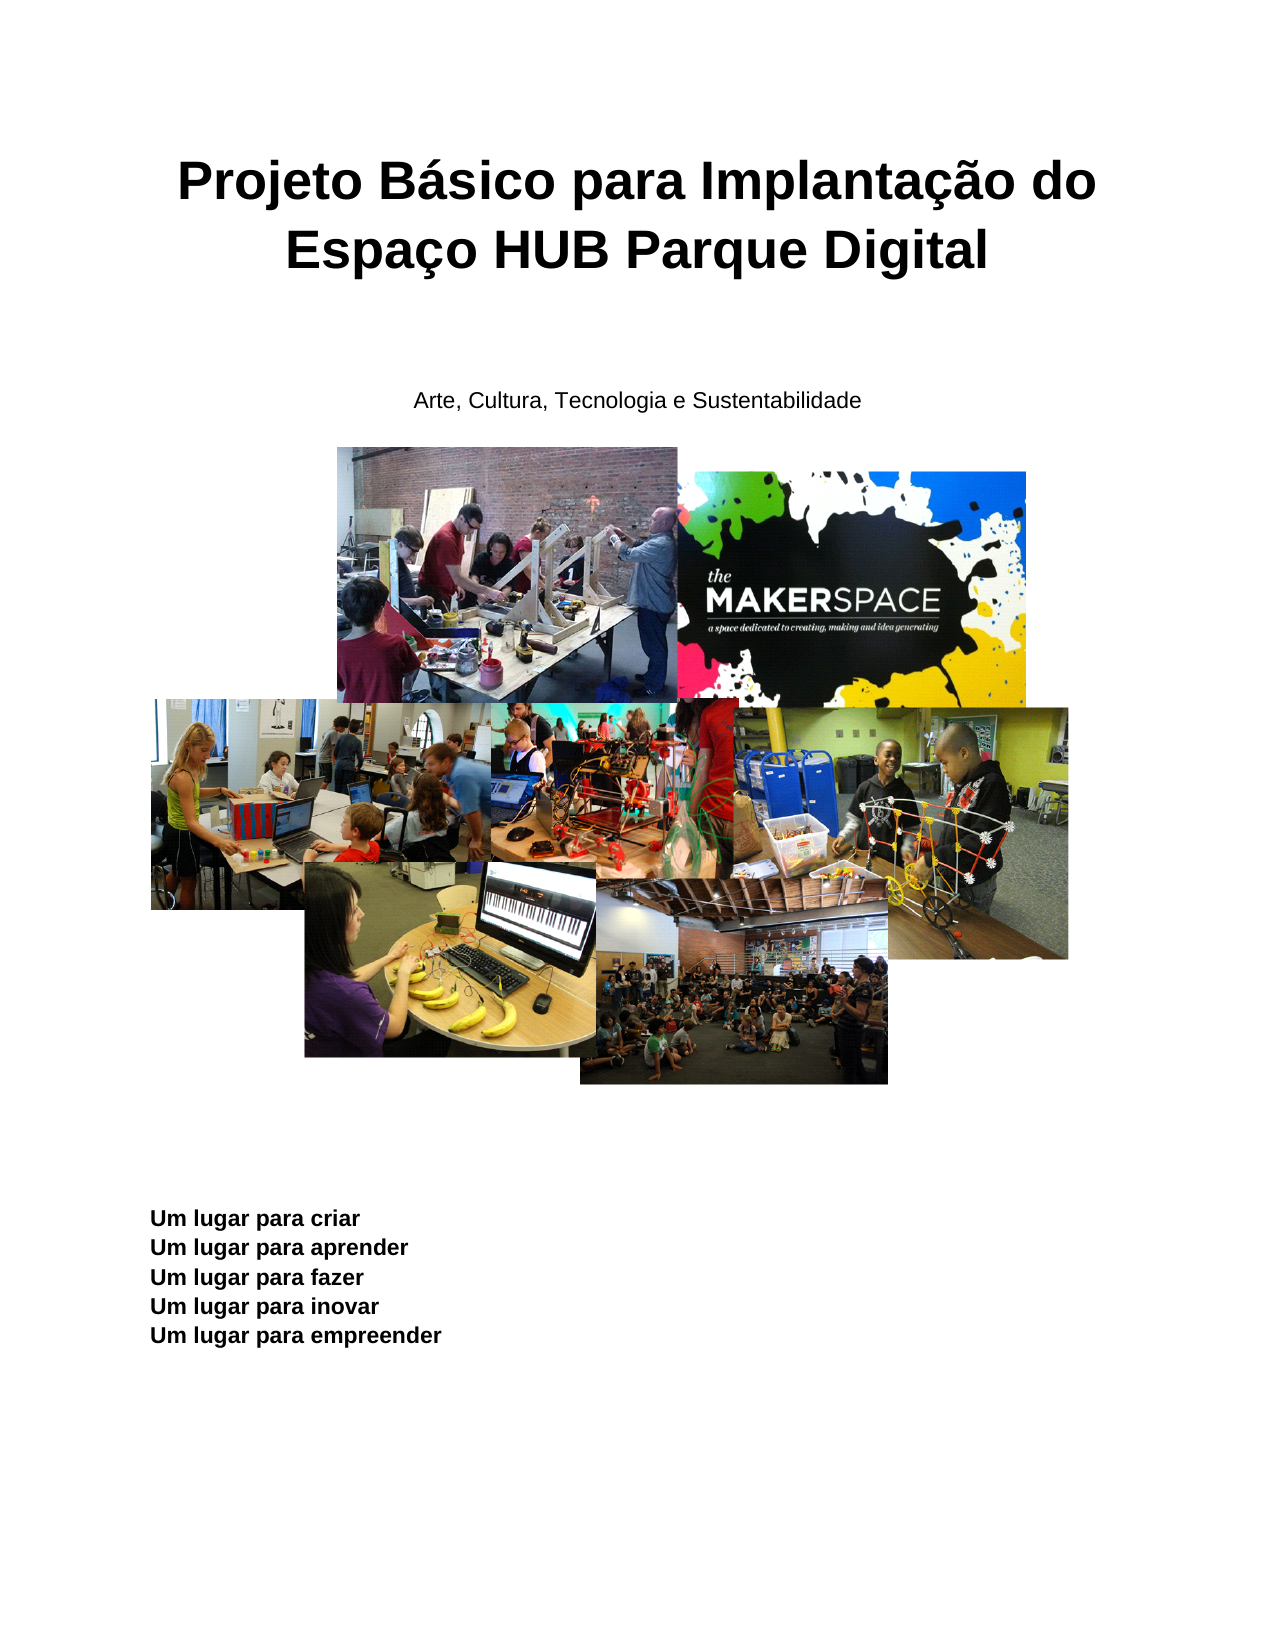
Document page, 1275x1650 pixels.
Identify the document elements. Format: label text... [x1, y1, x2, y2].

text Projeto Básico para Implantação do Espaço HUB Parque Digital [150, 150, 1125, 280]
picture [150, 447, 1069, 1085]
text Arte, Cultura, Tecnologia e Sustentabilidade [150, 388, 1125, 414]
text Um lugar para empreender [150, 1323, 1125, 1349]
text Um lugar para fazer [150, 1264, 1125, 1290]
text Um lugar para inovar [150, 1294, 1125, 1319]
text Um lugar para criar [150, 1206, 1125, 1231]
text Um lugar para aprender [150, 1235, 1125, 1261]
